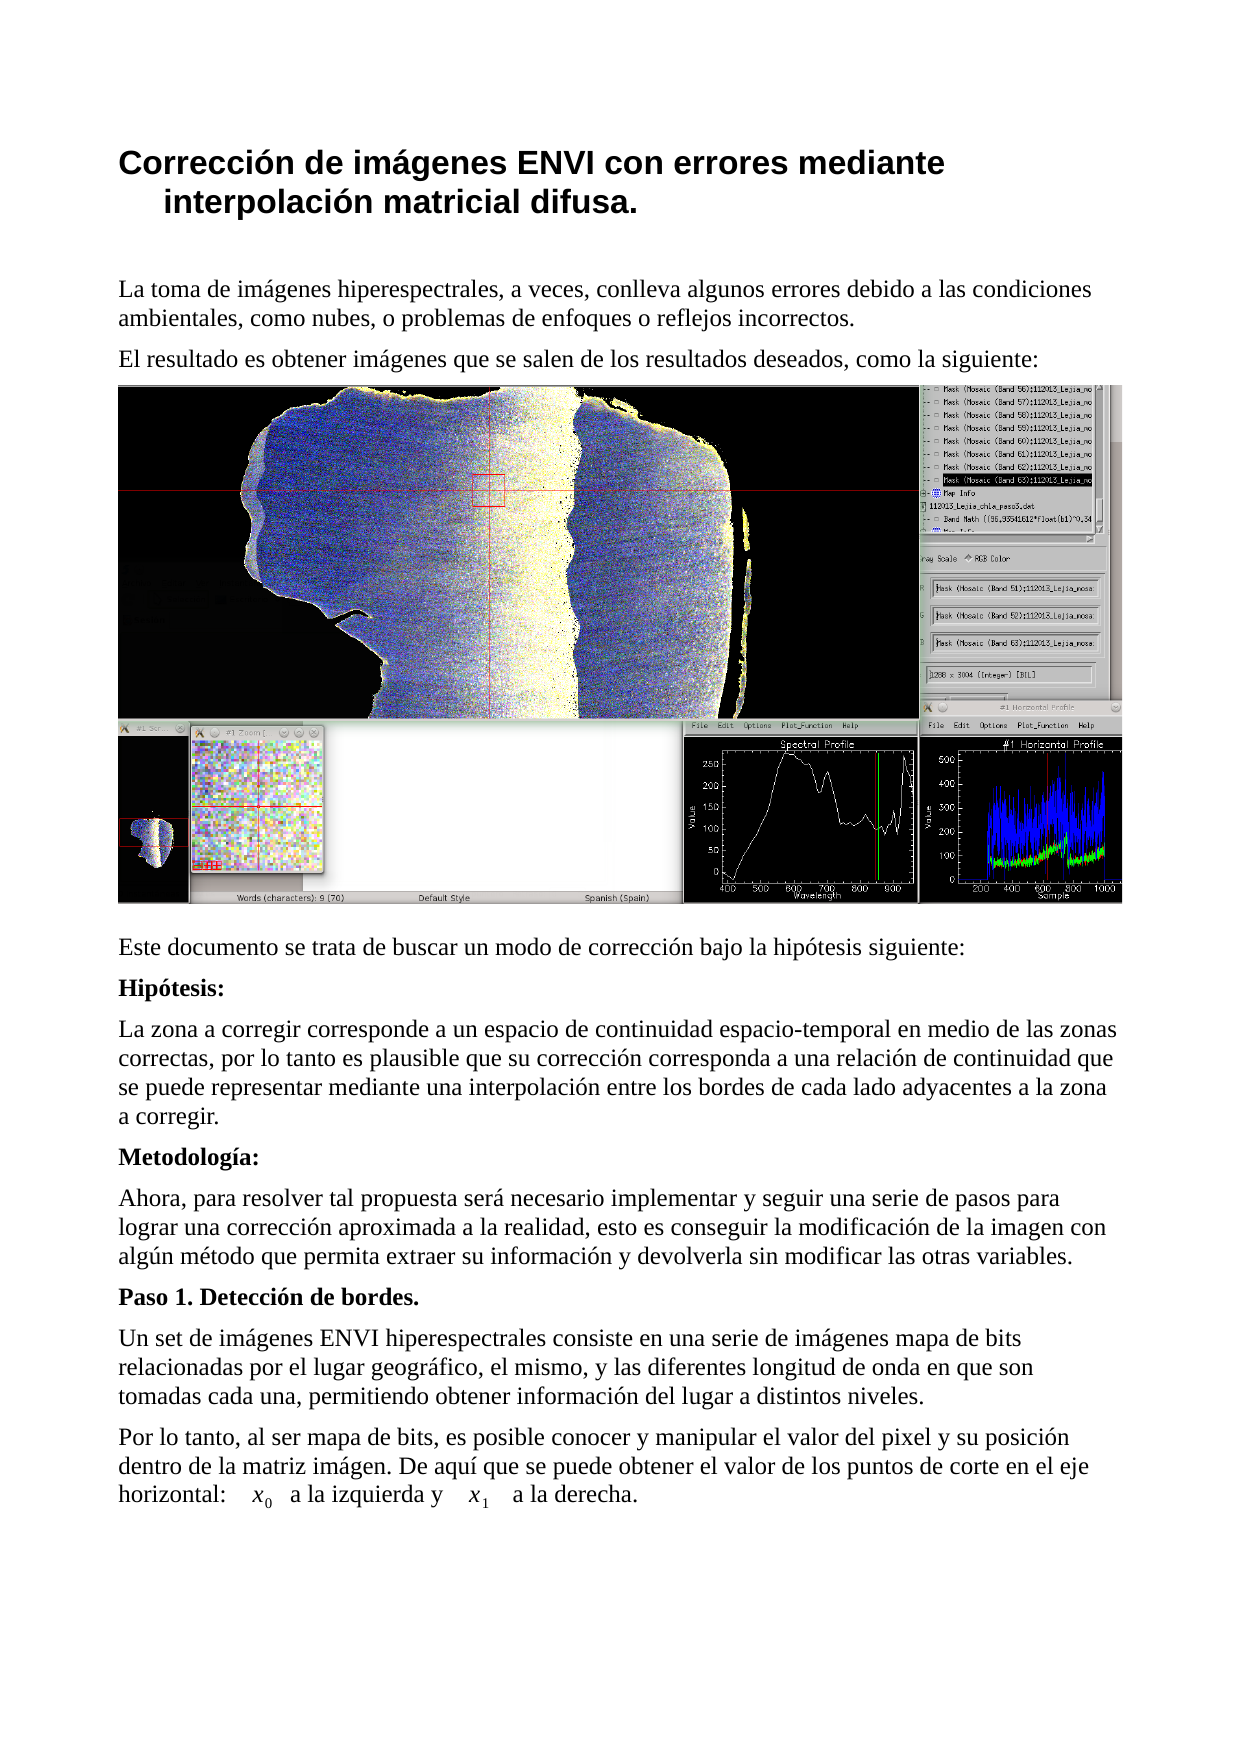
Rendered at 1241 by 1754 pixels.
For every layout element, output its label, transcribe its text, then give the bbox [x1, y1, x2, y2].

picture [118, 385, 1123, 904]
text Este documento se trata de buscar un modo de corrección bajo la hipótesis siguiente: [118, 904, 1122, 961]
text La toma de imágenes hiperespectrales, a veces, conlleva algunos errores debido a las condiciones ambientales, como nubes, o problemas de enfoques o reflejos incorrectos. [118, 274, 1122, 332]
text Por lo tanto, al ser mapa de bits, es posible conocer y manipular el valor del pixel y su posición dentro de la matriz imágen. De aquí que se puede obtener el valor de los puntos de corte en el eje horizontal: a la izquierda y a la derecha. [118, 1422, 1122, 1512]
text Hipótesis: [118, 973, 1122, 1002]
text El resultado es obtener imágenes que se salen de los resultados deseados, como la siguiente: [118, 344, 1122, 373]
text La zona a corregir corresponde a un espacio de continuidad espacio-temporal en medio de las zonas correctas, por lo tanto es plausible que su corrección corresponda a una relación de continuidad que se puede representar mediante una interpolación entre los bordes de cada lado adyacentes a la zona a corregir. [118, 1014, 1122, 1129]
subtitle Corrección de imágenes ENVI con errores mediante interpolación matricial difusa. [118, 143, 1122, 220]
text Un set de imágenes ENVI hiperespectrales consiste en una serie de imágenes mapa de bits relacionadas por el lugar geográfico, el mismo, y las diferentes longitud de onda en que son tomadas cada una, permitiendo obtener información del lugar a distintos niveles. [118, 1323, 1122, 1409]
text Metodología: [118, 1142, 1122, 1171]
text Paso 1. Detección de bordes. [118, 1282, 1122, 1311]
text Ahora, para resolver tal propuesta será necesario implementar y seguir una serie de pasos para lograr una corrección aproximada a la realidad, esto es conseguir la modificación de la imagen con algún método que permita extraer su información y devolverla sin modificar las otras variables. [118, 1183, 1122, 1269]
